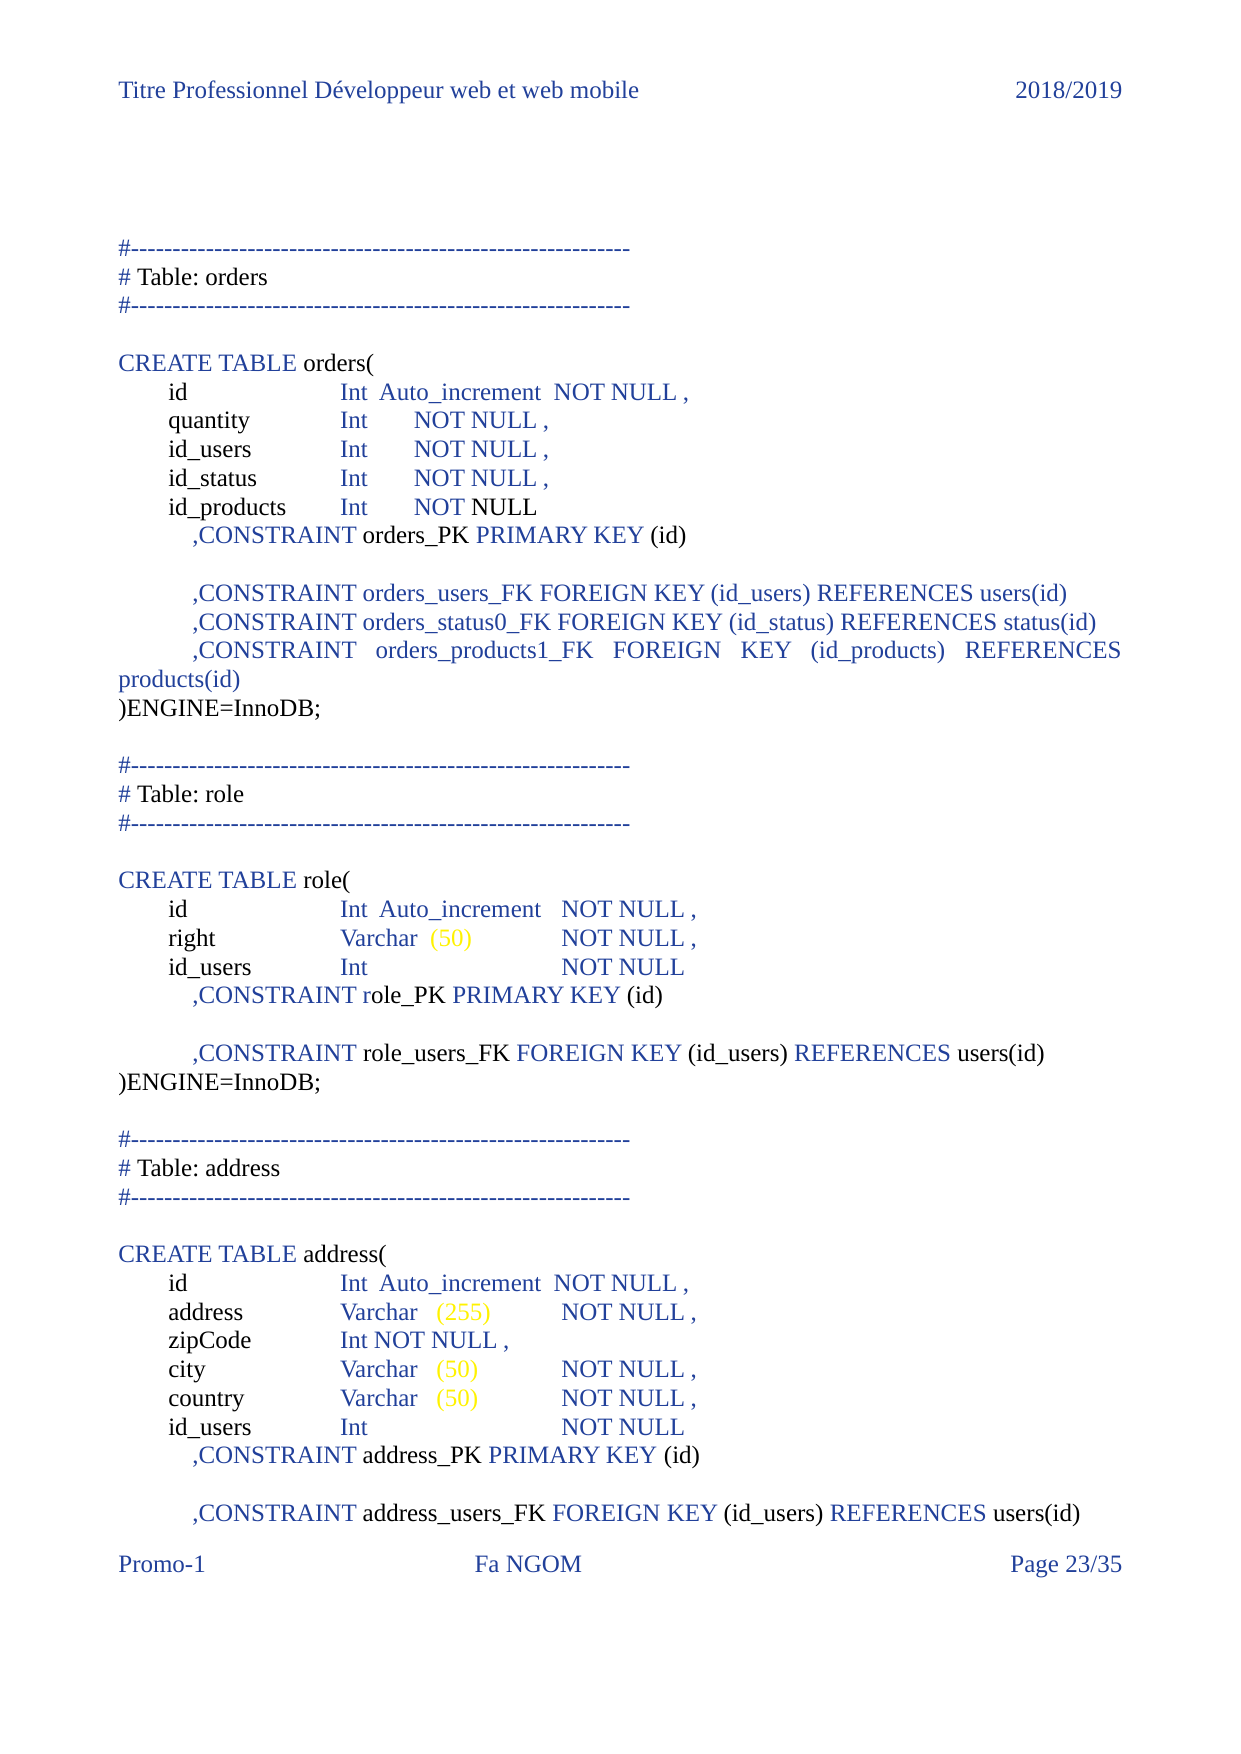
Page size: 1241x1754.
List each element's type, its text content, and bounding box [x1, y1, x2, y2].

text ,CONSTRAINT orders_users_FK FOREIGN KEY (id_users) REFERENCES users(id) [118, 578, 1122, 607]
text ,CONSTRAINT orders_products1_FK FOREIGN KEY (id_products) REFERENCES products(id) [118, 636, 1122, 693]
text id_products Int NOT NULL [118, 492, 1122, 521]
text ,CONSTRAINT role_PK PRIMARY KEY (id) [118, 981, 1122, 1009]
text #------------------------------------------------------------ [118, 291, 1122, 319]
text id Int Auto_increment NOT NULL , [118, 1268, 1122, 1297]
text id_users Int NOT NULL [118, 1412, 1122, 1441]
text )ENGINE=InnoDB; [118, 693, 1122, 722]
text CREATE TABLE orders( [118, 348, 1122, 377]
text zipCode Int NOT NULL , [118, 1326, 1122, 1354]
text CREATE TABLE address( [118, 1239, 1122, 1268]
text city Varchar (50) NOT NULL , [118, 1354, 1122, 1383]
text ,CONSTRAINT address_PK PRIMARY KEY (id) [118, 1441, 1122, 1469]
text #------------------------------------------------------------ [118, 808, 1122, 837]
text #------------------------------------------------------------ [118, 1124, 1122, 1153]
text # Table: address [118, 1153, 1122, 1182]
text right Varchar (50) NOT NULL , [118, 923, 1122, 952]
text ,CONSTRAINT orders_PK PRIMARY KEY (id) [118, 521, 1122, 549]
text ,CONSTRAINT role_users_FK FOREIGN KEY (id_users) REFERENCES users(id) [118, 1038, 1122, 1067]
text CREATE TABLE role( [118, 866, 1122, 894]
text )ENGINE=InnoDB; [118, 1067, 1122, 1096]
text address Varchar (255) NOT NULL , [118, 1297, 1122, 1326]
text id Int Auto_increment NOT NULL , [118, 377, 1122, 406]
text #------------------------------------------------------------ [118, 233, 1122, 262]
text country Varchar (50) NOT NULL , [118, 1383, 1122, 1412]
text #------------------------------------------------------------ [118, 751, 1122, 779]
text # Table: orders [118, 262, 1122, 291]
text id_users Int NOT NULL , [118, 434, 1122, 463]
text quantity Int NOT NULL , [118, 406, 1122, 434]
text id_users Int NOT NULL [118, 952, 1122, 981]
text ,CONSTRAINT orders_status0_FK FOREIGN KEY (id_status) REFERENCES status(id) [118, 607, 1122, 636]
text ,CONSTRAINT address_users_FK FOREIGN KEY (id_users) REFERENCES users(id) [118, 1498, 1122, 1527]
text #------------------------------------------------------------ [118, 1182, 1122, 1211]
text id_status Int NOT NULL , [118, 463, 1122, 492]
text id Int Auto_increment NOT NULL , [118, 894, 1122, 923]
text # Table: role [118, 779, 1122, 808]
